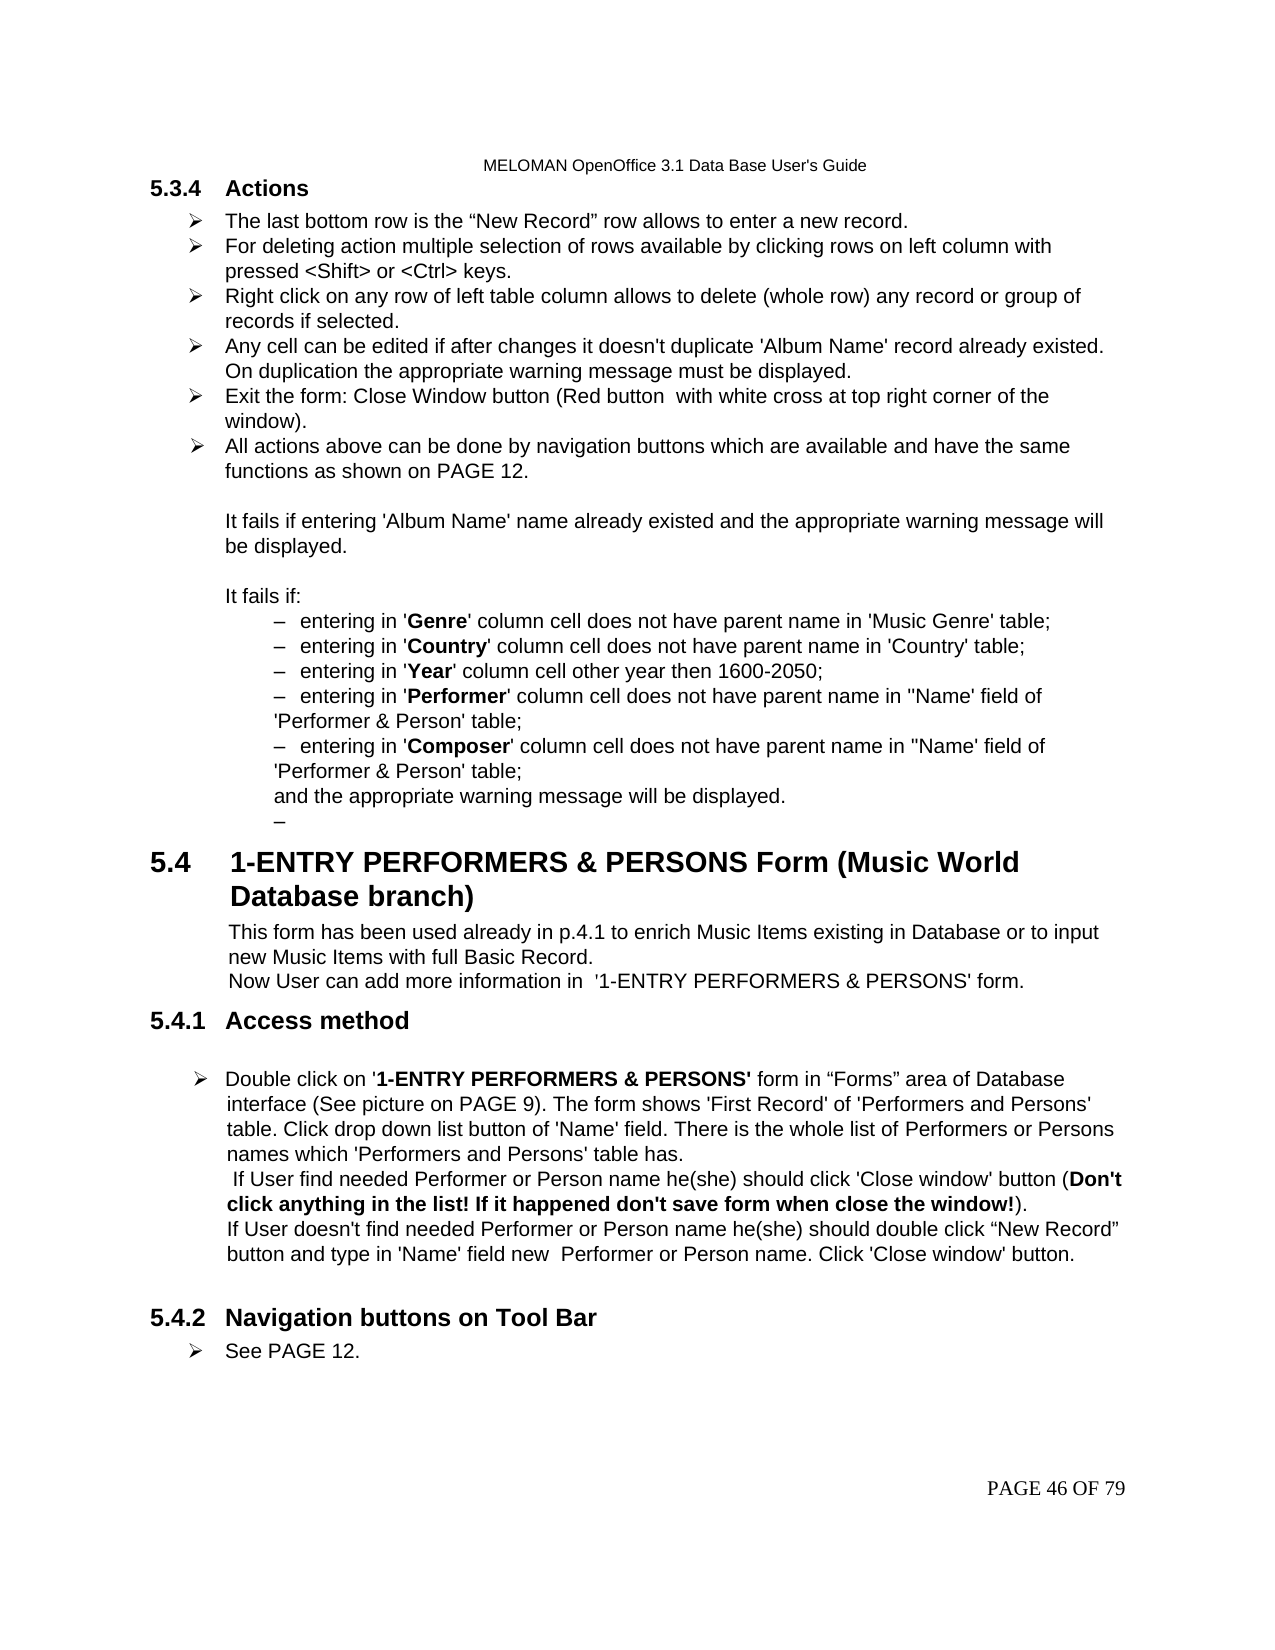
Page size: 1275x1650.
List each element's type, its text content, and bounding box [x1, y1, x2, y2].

subtitle Access method [150, 1006, 1125, 1035]
list Exit the form: Close Window button (Red button with white cross at top right corner of the window). [187, 383, 1125, 433]
text This form has been used already in p.4.1 to enrich Music Items existing in Database or to input new Music Items with full Basic Record. [228, 918, 1125, 968]
list Right click on any row of left table column allows to delete (whole row) any record or group of records if selected. [187, 283, 1125, 333]
list For deleting action multiple selection of rows available by clicking rows on left column with pressed <Shift> or <Ctrl> keys. [187, 233, 1125, 283]
list Double click on '1-ENTRY PERFORMERS & PERSONS' form in “Forms” area of Database interface (See picture on PAGE 9). The form shows 'First Record' of 'Performers and Persons' table. Click drop down list button of 'Name' field. There is the whole list of Performers or Persons names which 'Performers and Persons' table has. [192, 1066, 1125, 1166]
text Now User can add more information in '1-ENTRY PERFORMERS & PERSONS' form. [228, 968, 1125, 993]
list All actions above can be done by navigation buttons which are available and have the same functions as shown on PAGE 12. [189, 433, 1125, 483]
list and the appropriate warning message will be displayed. [273, 783, 1125, 808]
list entering in 'Genre' column cell does not have parent name in 'Music Genre' table; [273, 608, 1125, 633]
list The last bottom row is the “New Record” row allows to enter a new record. [187, 208, 1125, 233]
subtitle 1-ENTRY PERFORMERS & PERSONS Form (Music World Database branch) [150, 845, 1125, 912]
list See PAGE 12. [187, 1338, 1125, 1363]
list It fails if entering 'Album Name' name already existed and the appropriate warning message will be displayed. [225, 508, 1125, 558]
text It fails if: [225, 583, 1125, 608]
list entering in 'Country' column cell does not have parent name in 'Country' table; [273, 633, 1125, 658]
subtitle Navigation buttons on Tool Bar [150, 1303, 1125, 1332]
list If User find needed Performer or Person name he(she) should click 'Close window' button (Don't click anything in the list! If it happened don't save form when close the window!). [192, 1166, 1125, 1216]
subtitle Actions [150, 175, 1125, 201]
list Any cell can be edited if after changes it doesn't duplicate 'Album Name' record already existed. On duplication the appropriate warning message must be displayed. [187, 333, 1125, 383]
list entering in 'Year' column cell other year then 1600-2050; [273, 658, 1125, 683]
list If User doesn't find needed Performer or Person name he(she) should double click “New Record” button and type in 'Name' field new Performer or Person name. Click 'Close window' button. [192, 1216, 1125, 1266]
list entering in 'Performer' column cell does not have parent name in ''Name' field of 'Performer & Person' table; [273, 683, 1125, 733]
list entering in 'Composer' column cell does not have parent name in ''Name' field of 'Performer & Person' table; [273, 733, 1125, 783]
